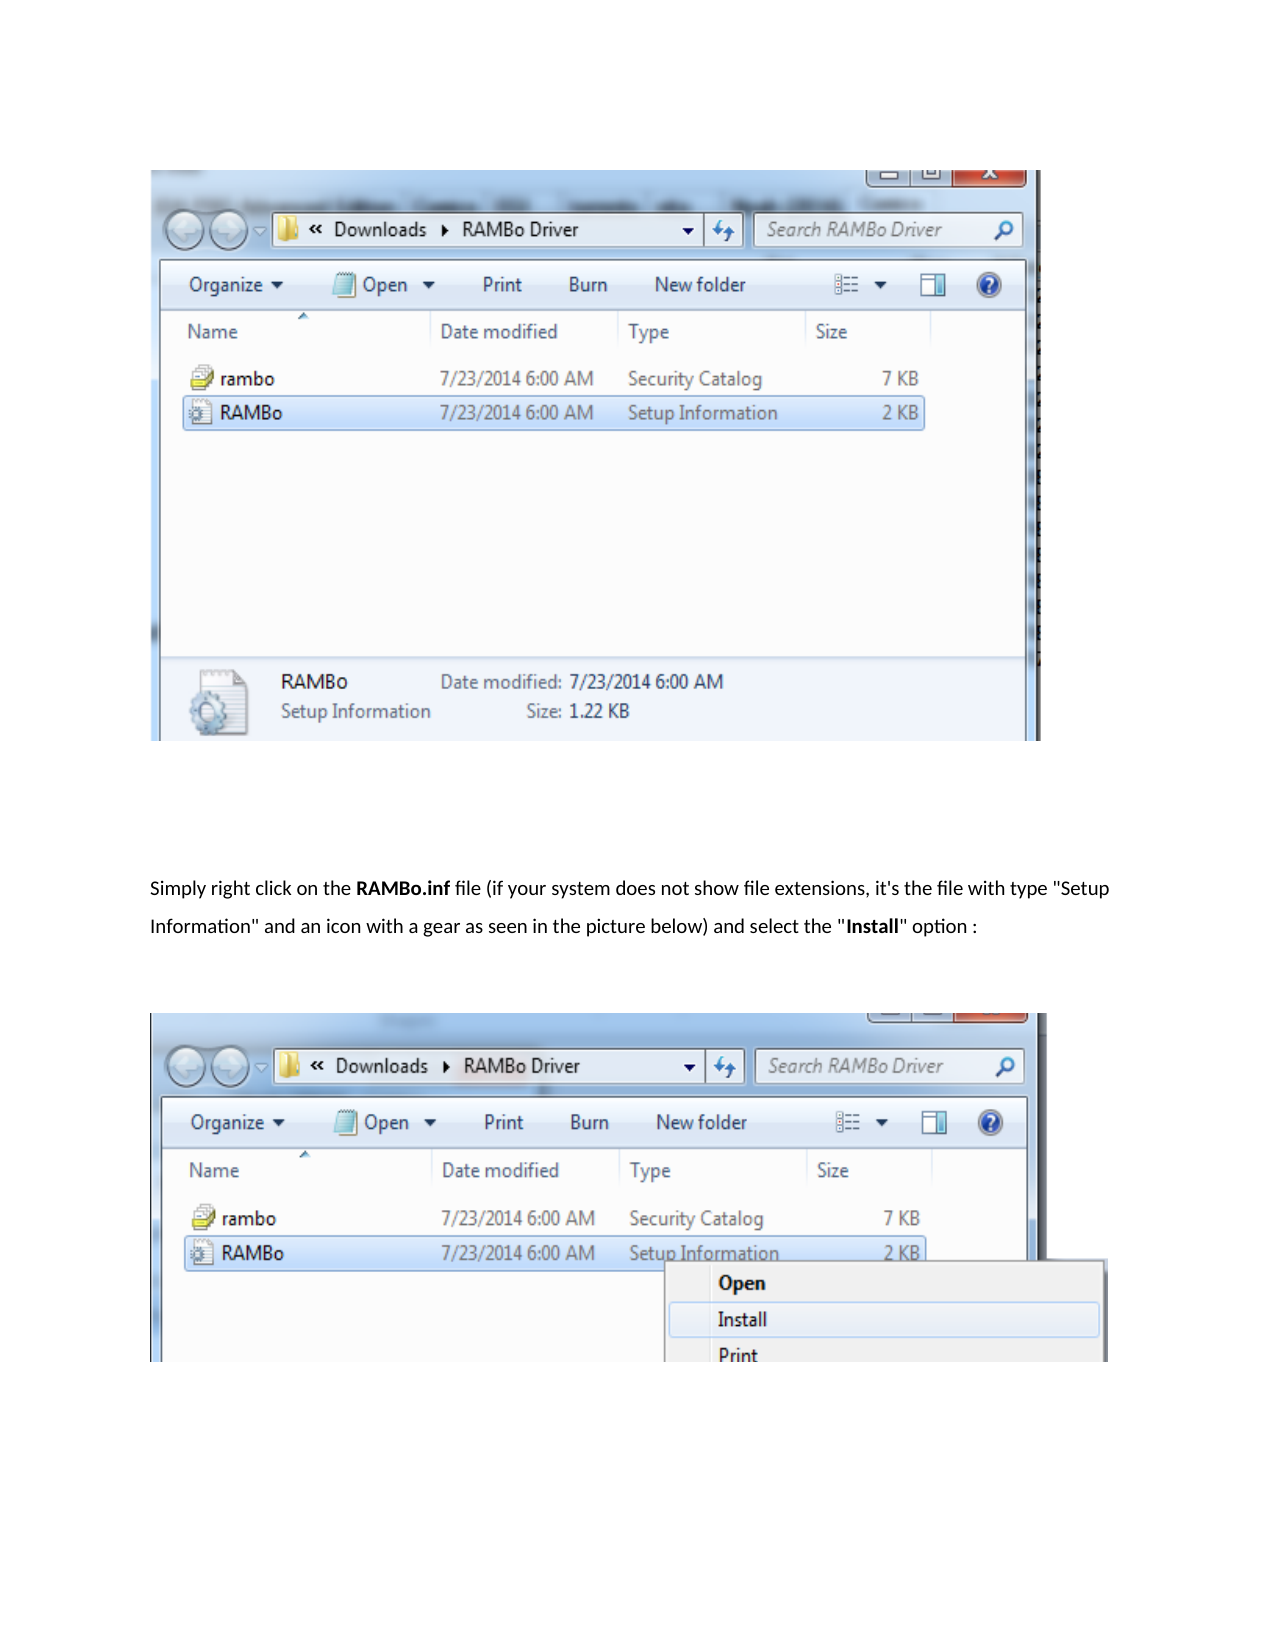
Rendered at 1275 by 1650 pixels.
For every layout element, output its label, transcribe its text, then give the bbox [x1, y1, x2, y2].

text Simply right click on the RAMBo.inf file (if your system does not show file extensions, it's the file with type "Setup Information" and an icon with a gear as seen in the picture below) and select the "Install" option : [150, 875, 1125, 938]
